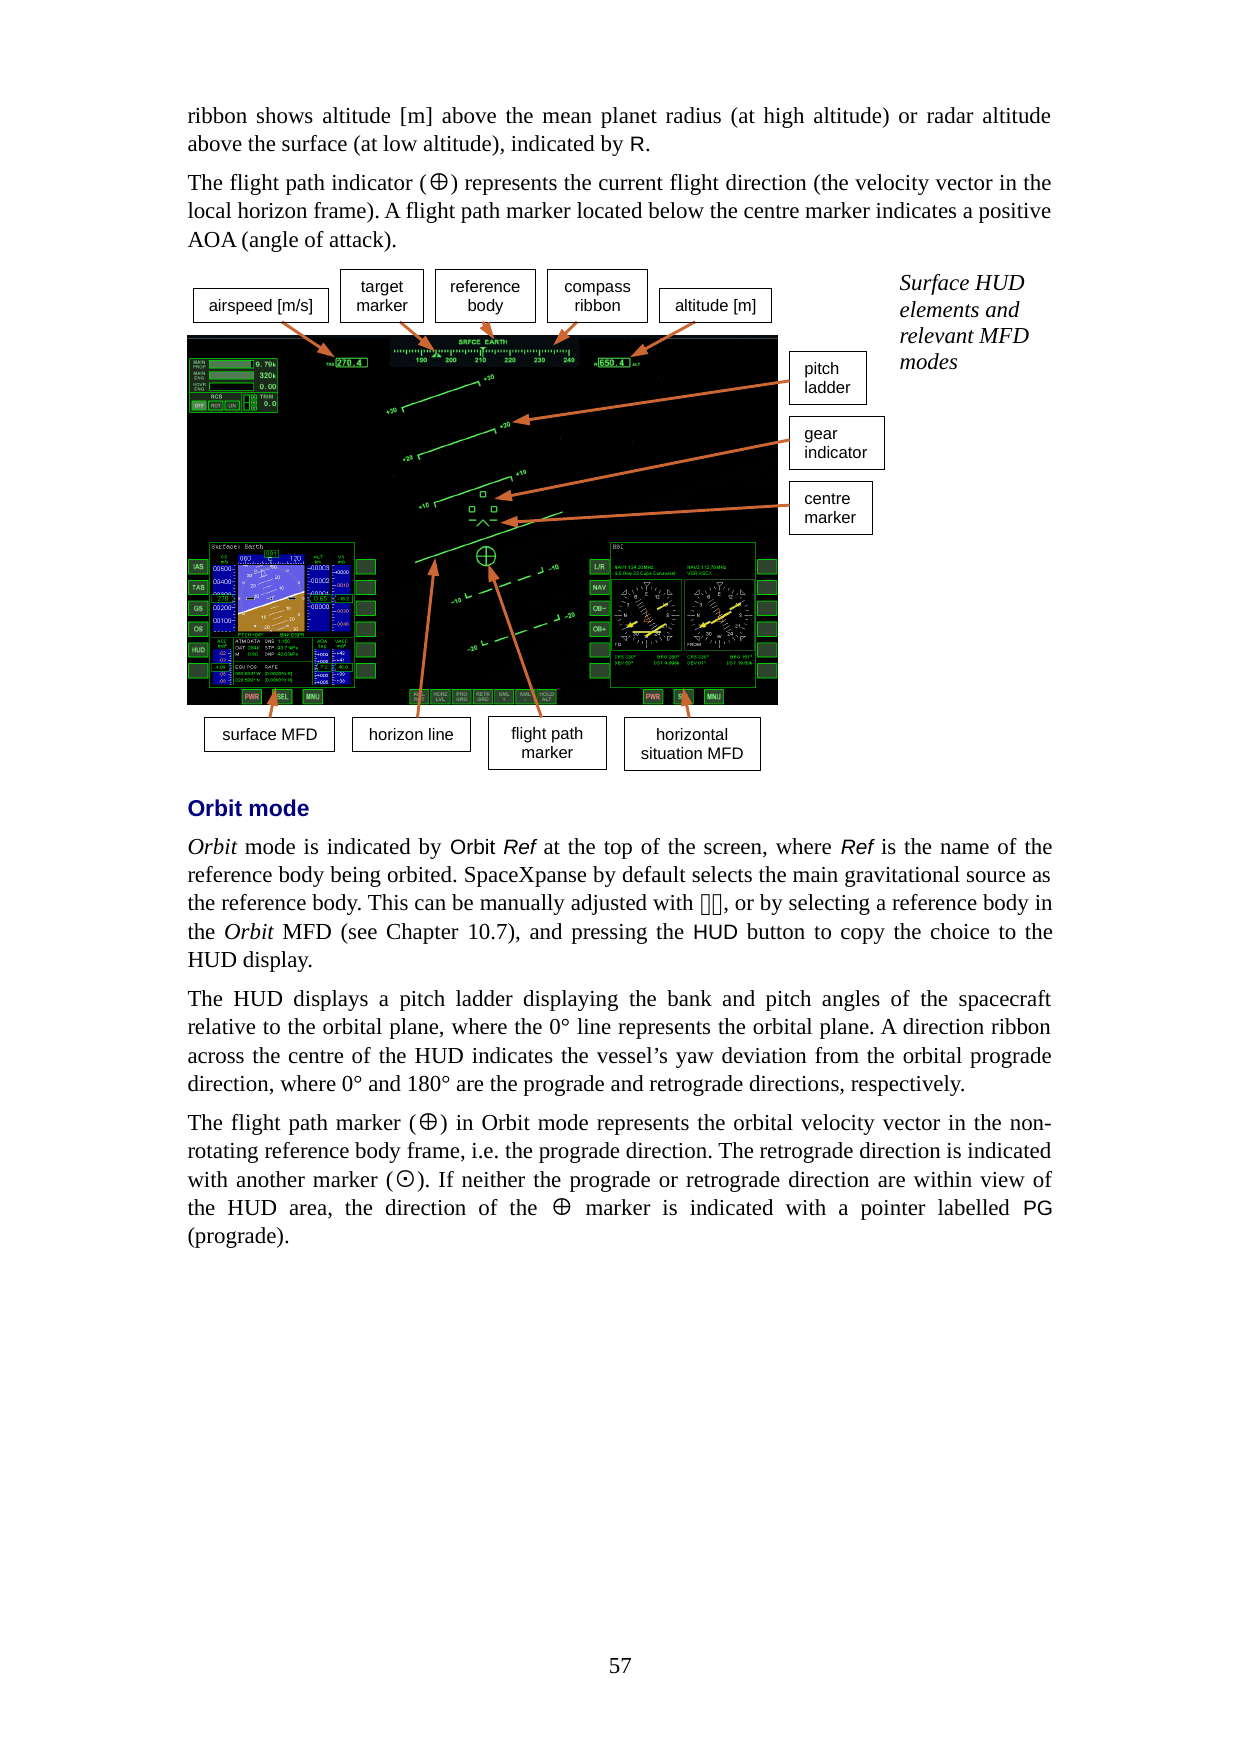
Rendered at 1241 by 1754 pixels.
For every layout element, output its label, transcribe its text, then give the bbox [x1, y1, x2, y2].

picture [187, 335, 778, 705]
text The HUD displays a pitch ladder displaying the bank and pitch angles of the spacecraft relative to the orbital plane, where the 0° line represents the orbital plane. A direction ribbon across the centre of the HUD indicates the vessel’s yaw deviation from the orbital prograde direction, where 0° and 180° are the prograde and retrograde directions, respectively. [187, 984, 1053, 1097]
text Orbit mode is indicated by Orbit Ref at the top of the screen, where Ref is the name of the reference body being orbited. SpaceXpanse by default selects the main gravitational source as the reference body. This can be manually adjusted with , or by selecting a reference body in the Orbit MFD (see Chapter 10.6), and pressing the HUD button to copy the choice to the HUD display. [187, 832, 1053, 973]
subtitle Orbit mode [187, 272, 1053, 821]
text In Surface mode, the HUD provides attitude information relative to the local horizon. At the top, the compass ribbon shows the current heading with regard to true north. If a surface base has been targeted in the Map MFD (see Chapter 10.3), its bearing is indicated with a marker in the compass ribbon. The pitch ladder shows the current pitch and bank angles. The readout left of the compass ribbon shows true airspeed (TAS) [m/s] if atmospheric density is sufficiently high to measure it, or ground-speed (GS) otherwise. The readout right of the ribbon shows altitude [m] above the mean planet radius (at high altitude) or radar altitude above the surface (at low altitude), indicated by R. [187, 100, 1053, 157]
text The flight path marker (⊕) in Orbit mode represents the orbital velocity vector in the non-rotating reference body frame, i.e. the prograde direction. The retrograde direction is indicated with another marker (⊙). If neither the prograde or retrograde direction are within view of the HUD area, the direction of the ⊕ marker is indicated with a pointer labelled PG (prograde). [187, 1108, 1053, 1249]
text The flight path indicator (⊕) represents the current flight direction (the velocity vector in the local horizon frame). A flight path marker located below the centre marker indicates a positive AOA (angle of attack). [187, 168, 1053, 253]
